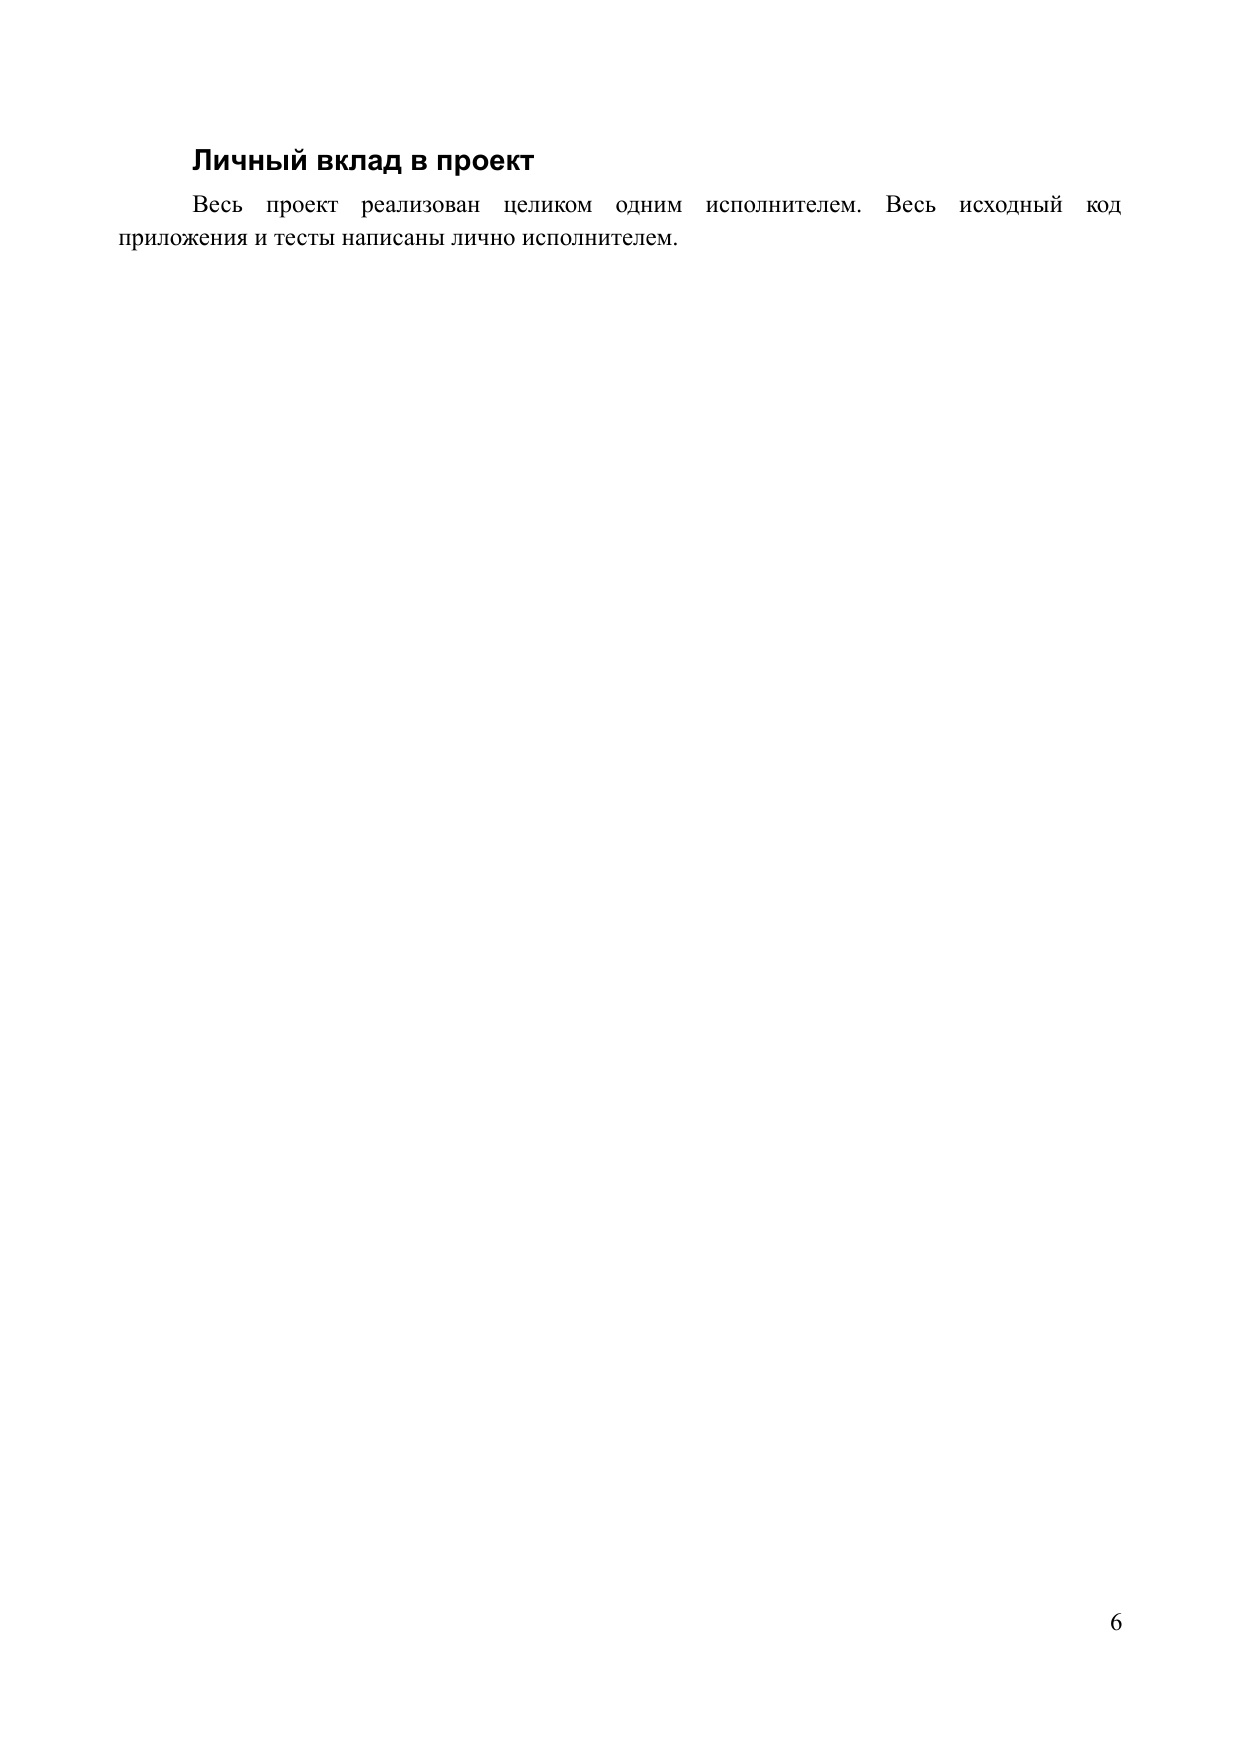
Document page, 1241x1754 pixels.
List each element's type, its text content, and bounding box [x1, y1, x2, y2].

subtitle Личный вклад в проект [118, 143, 1122, 177]
text Весь проект реализован целиком одним исполнителем. Весь исходный код приложения и тесты написаны лично исполнителем. [118, 189, 1122, 251]
